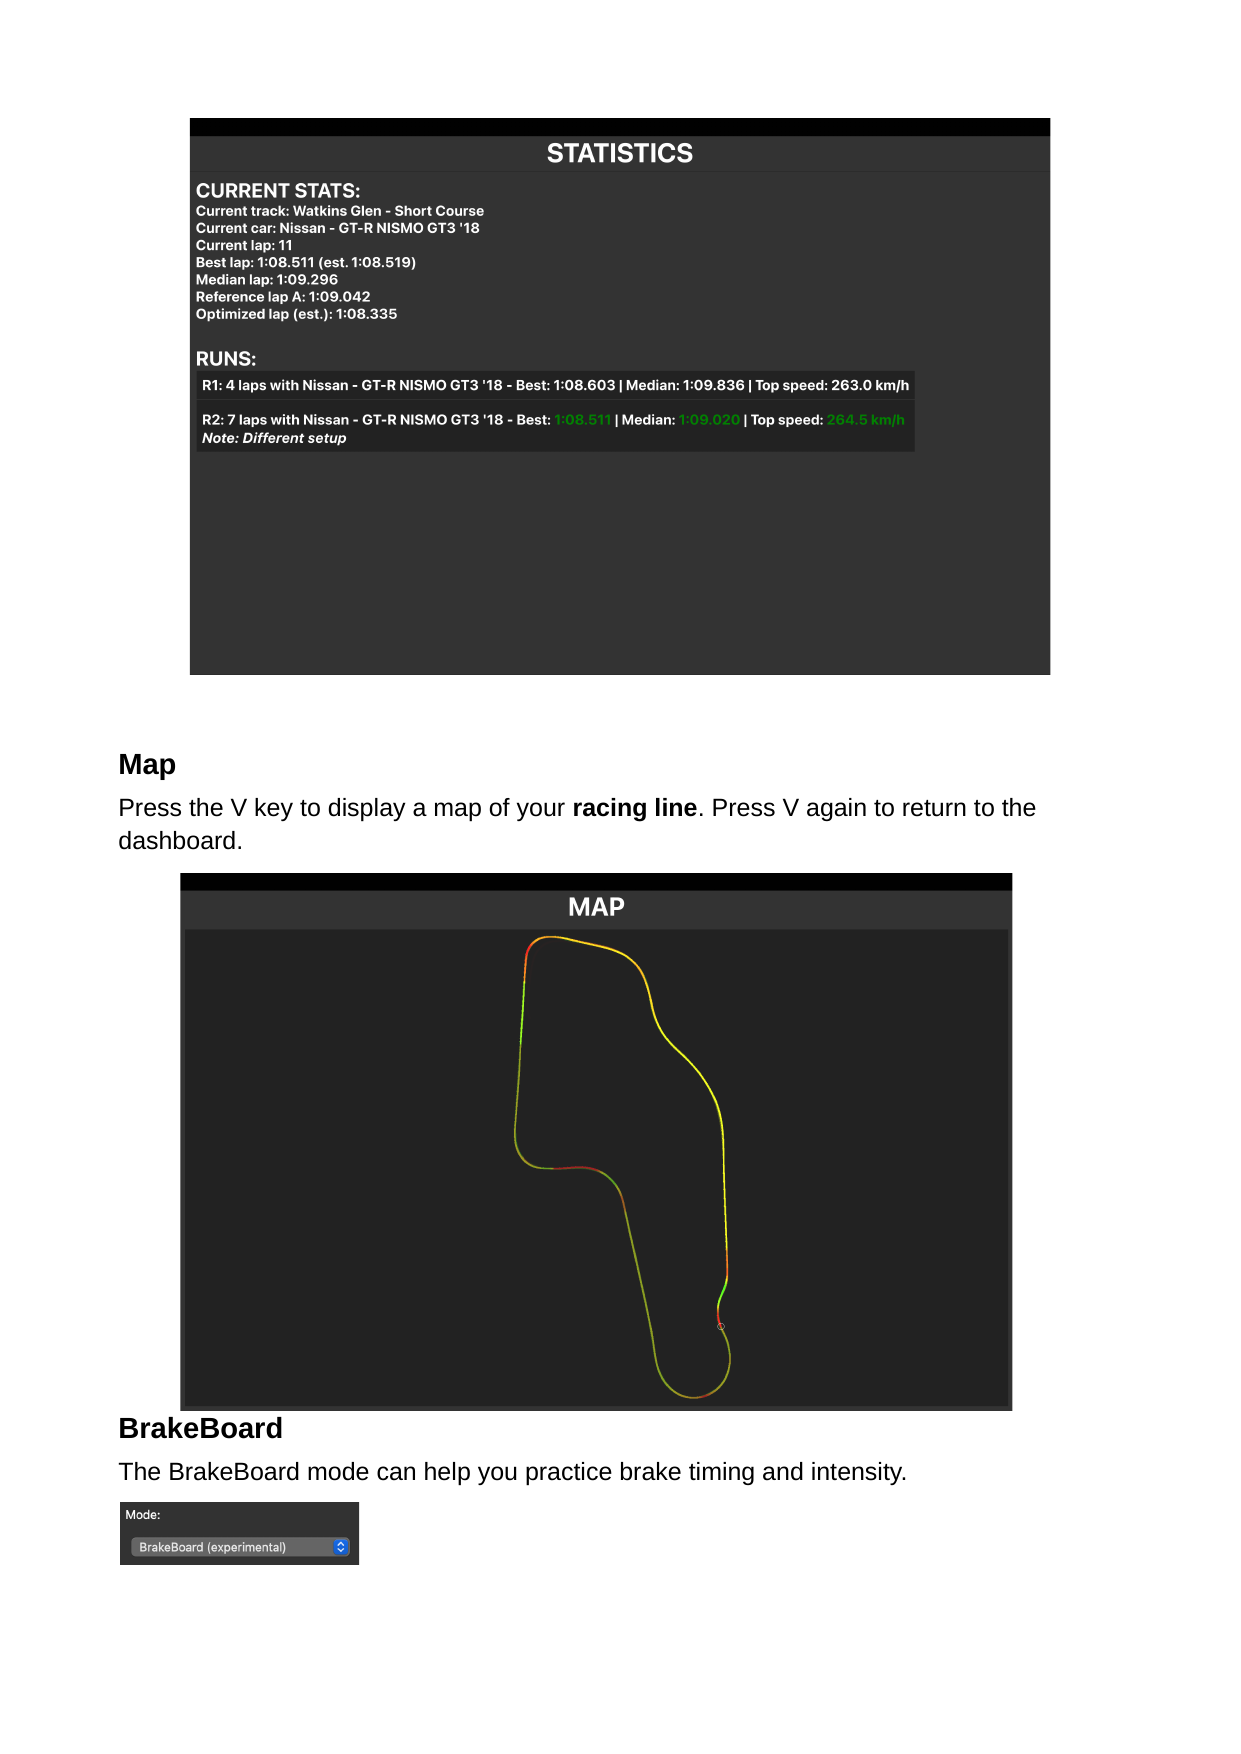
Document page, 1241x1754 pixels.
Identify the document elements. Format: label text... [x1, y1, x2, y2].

text The BrakeBoard mode can help you practice brake timing and intensity. [118, 1457, 1122, 1486]
subtitle BrakeBoard [118, 895, 1122, 1444]
picture [120, 1502, 360, 1565]
picture [180, 873, 1013, 1411]
picture [189, 118, 1051, 675]
subtitle Map [118, 747, 1122, 781]
text Press the V key to display a map of your racing line. Press V again to return to the dashboard. [118, 793, 1122, 855]
